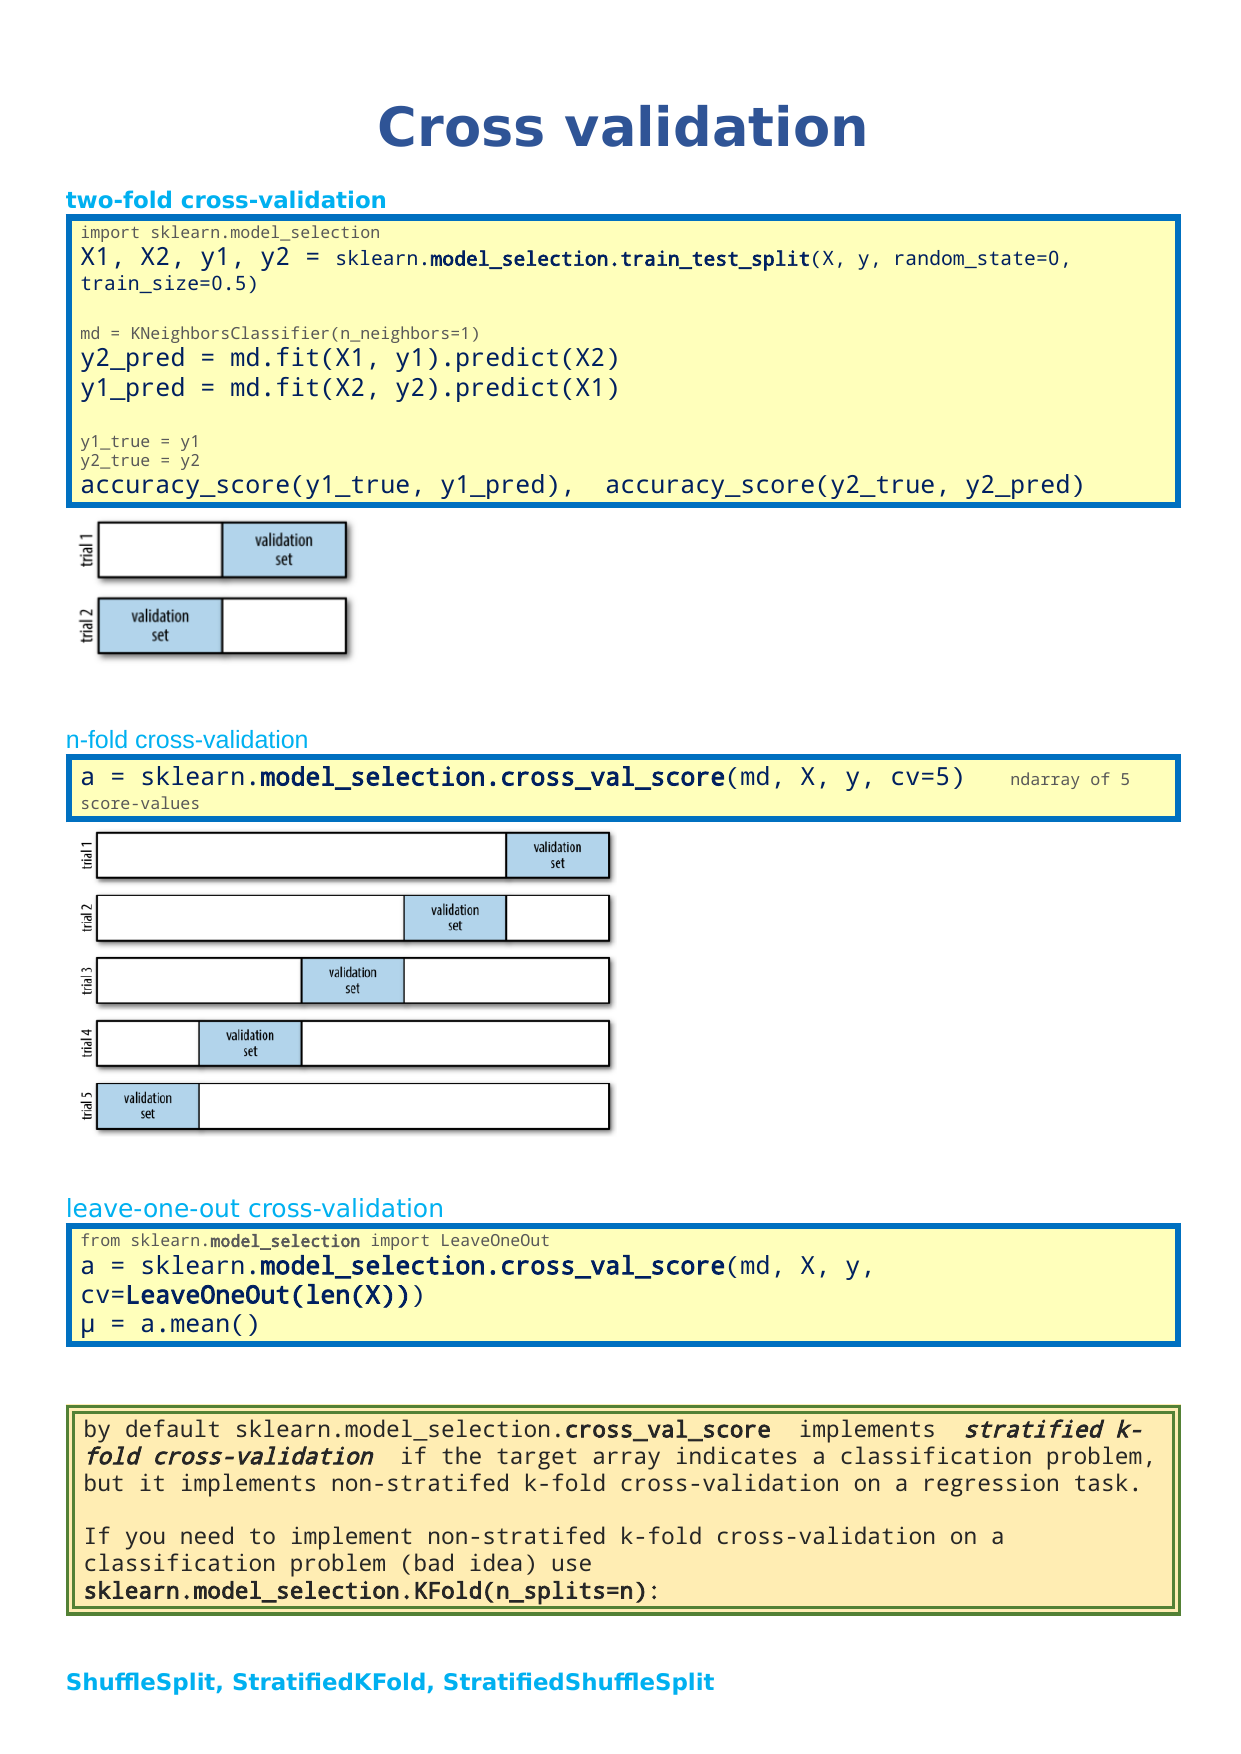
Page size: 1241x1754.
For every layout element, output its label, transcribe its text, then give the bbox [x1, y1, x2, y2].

text X1, X2, y1, y2 = sklearn.model_selection.train_test_split(X, y, random_state=0, train_size=0.5) [72, 234, 1175, 286]
text Cross validation [66, 96, 1181, 159]
picture [65, 508, 369, 668]
title n-fold cross-validation [66, 725, 1181, 754]
text from sklearn.model_selection import LeaveOneOut [72, 1229, 1175, 1242]
text a = sklearn.model_selection.cross_val_score(md, X, y, cv=LeaveOneOut(len(X))) [72, 1242, 1175, 1301]
text y1_true = y1 [72, 423, 1175, 443]
picture [65, 822, 618, 1137]
text a = sklearn.model_selection.cross_val_score(md, X, y, cv=5) ndarray of 5 score-values [72, 760, 1175, 816]
text import sklearn.model_selection [72, 221, 1175, 234]
text y1_pred = md.fit(X2, y2).predict(X1) [72, 364, 1175, 394]
text μ = a.mean() [72, 1301, 1175, 1341]
text y2_pred = md.fit(X1, y1).predict(X2) [72, 335, 1175, 364]
title two-fold cross-validation [66, 188, 1181, 214]
text accuracy_score(y1_true, y1_pred), accuracy_score(y2_true, y2_pred) [72, 462, 1175, 502]
text by default sklearn.model_selection.cross_val_score implements stratified k-fold cross-validation if the target array indicates a classification problem, but it implements non-stratifed k-fold cross-validation on a regression task. [69, 1408, 1178, 1485]
title ShuffleSplit, StratifiedKFold, StratifiedShuffleSplit [66, 1669, 1181, 1696]
text If you need to implement non-stratifed k-fold cross-validation on a classification problem (bad idea) use sklearn.model_selection.KFold(n_splits=n): [69, 1512, 1178, 1612]
text y2_true = y2 [72, 443, 1175, 462]
title leave-one-out cross-validation [66, 1194, 1181, 1223]
text md = KNeighborsClassifier(n_neighbors=1) [72, 316, 1175, 335]
